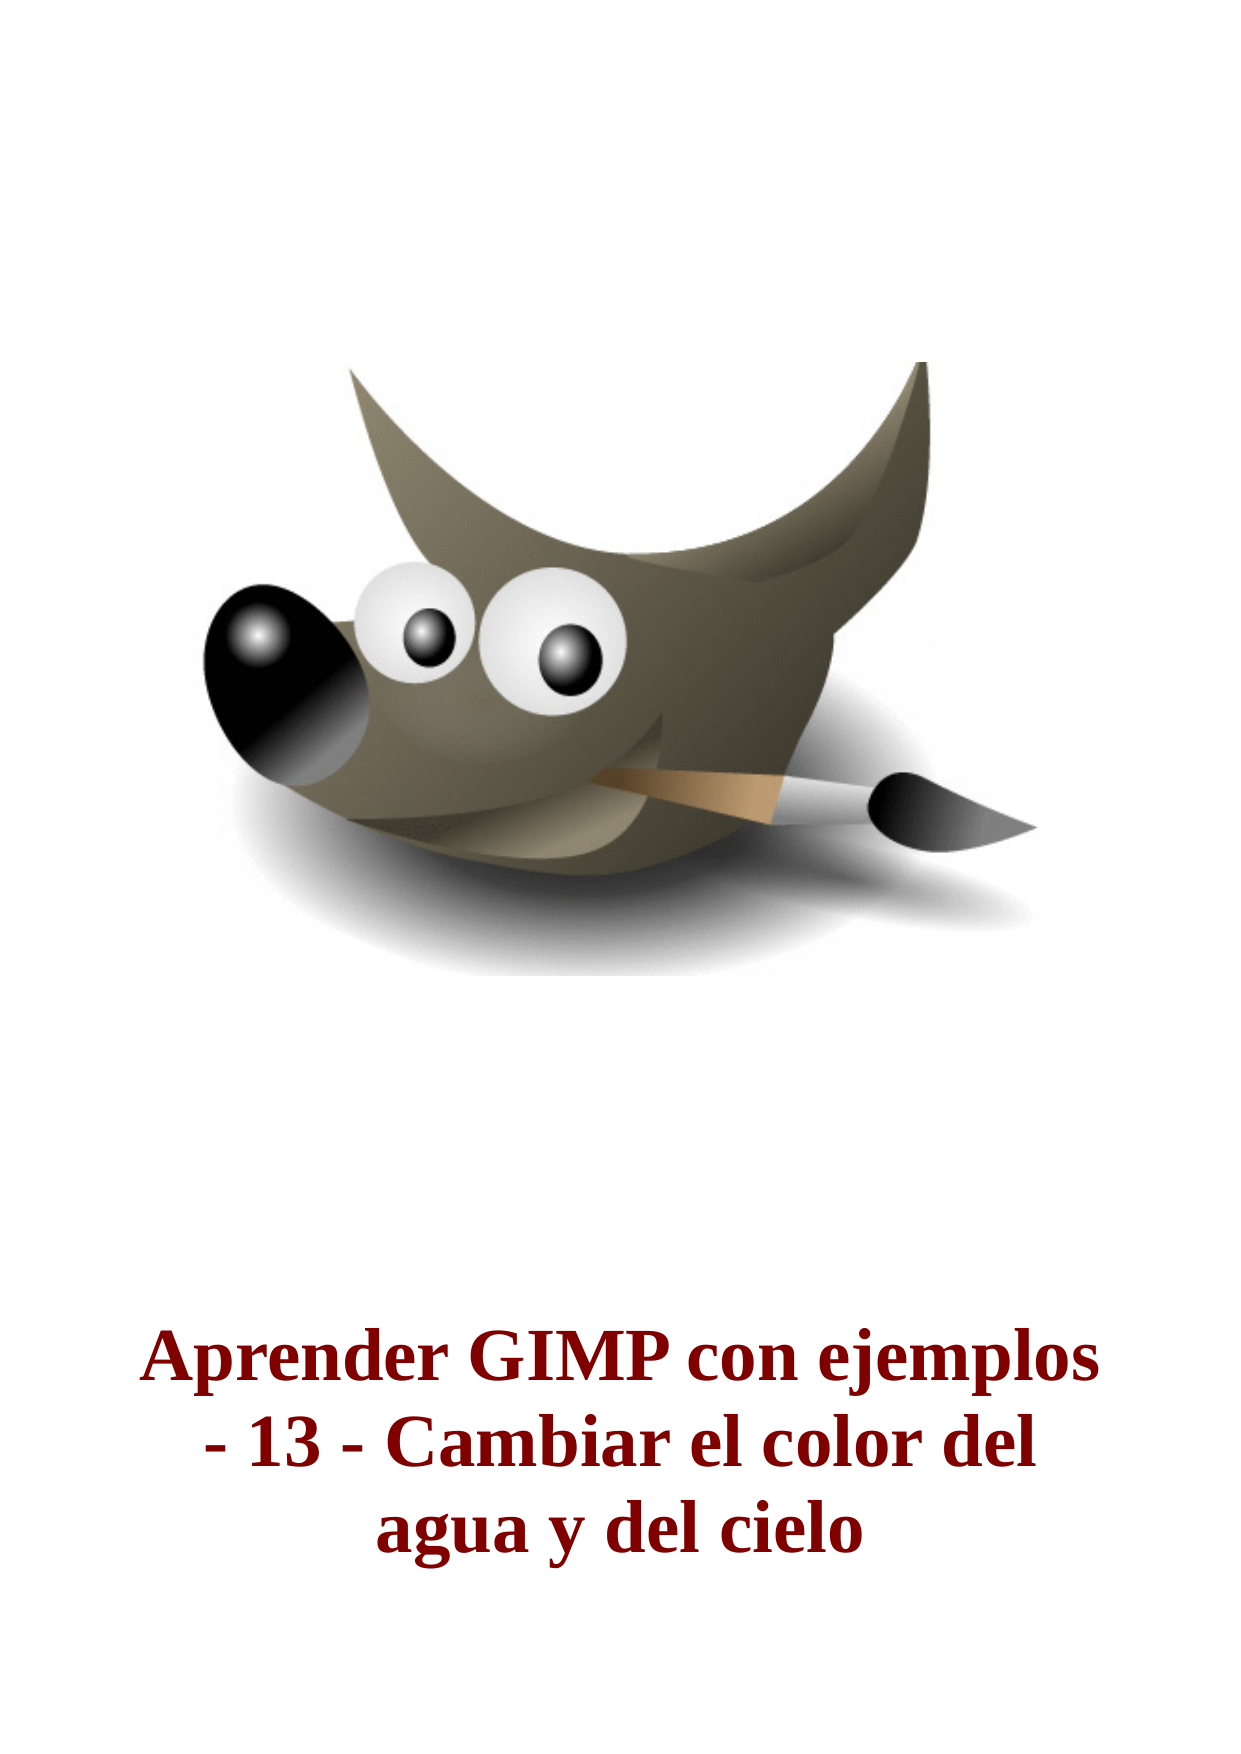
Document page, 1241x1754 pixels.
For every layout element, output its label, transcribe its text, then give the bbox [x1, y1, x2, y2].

picture [118, 362, 1122, 976]
text Aprender GIMP con ejemplos - 13 - Cambiar el color del agua y del cielo [118, 1310, 1122, 1569]
